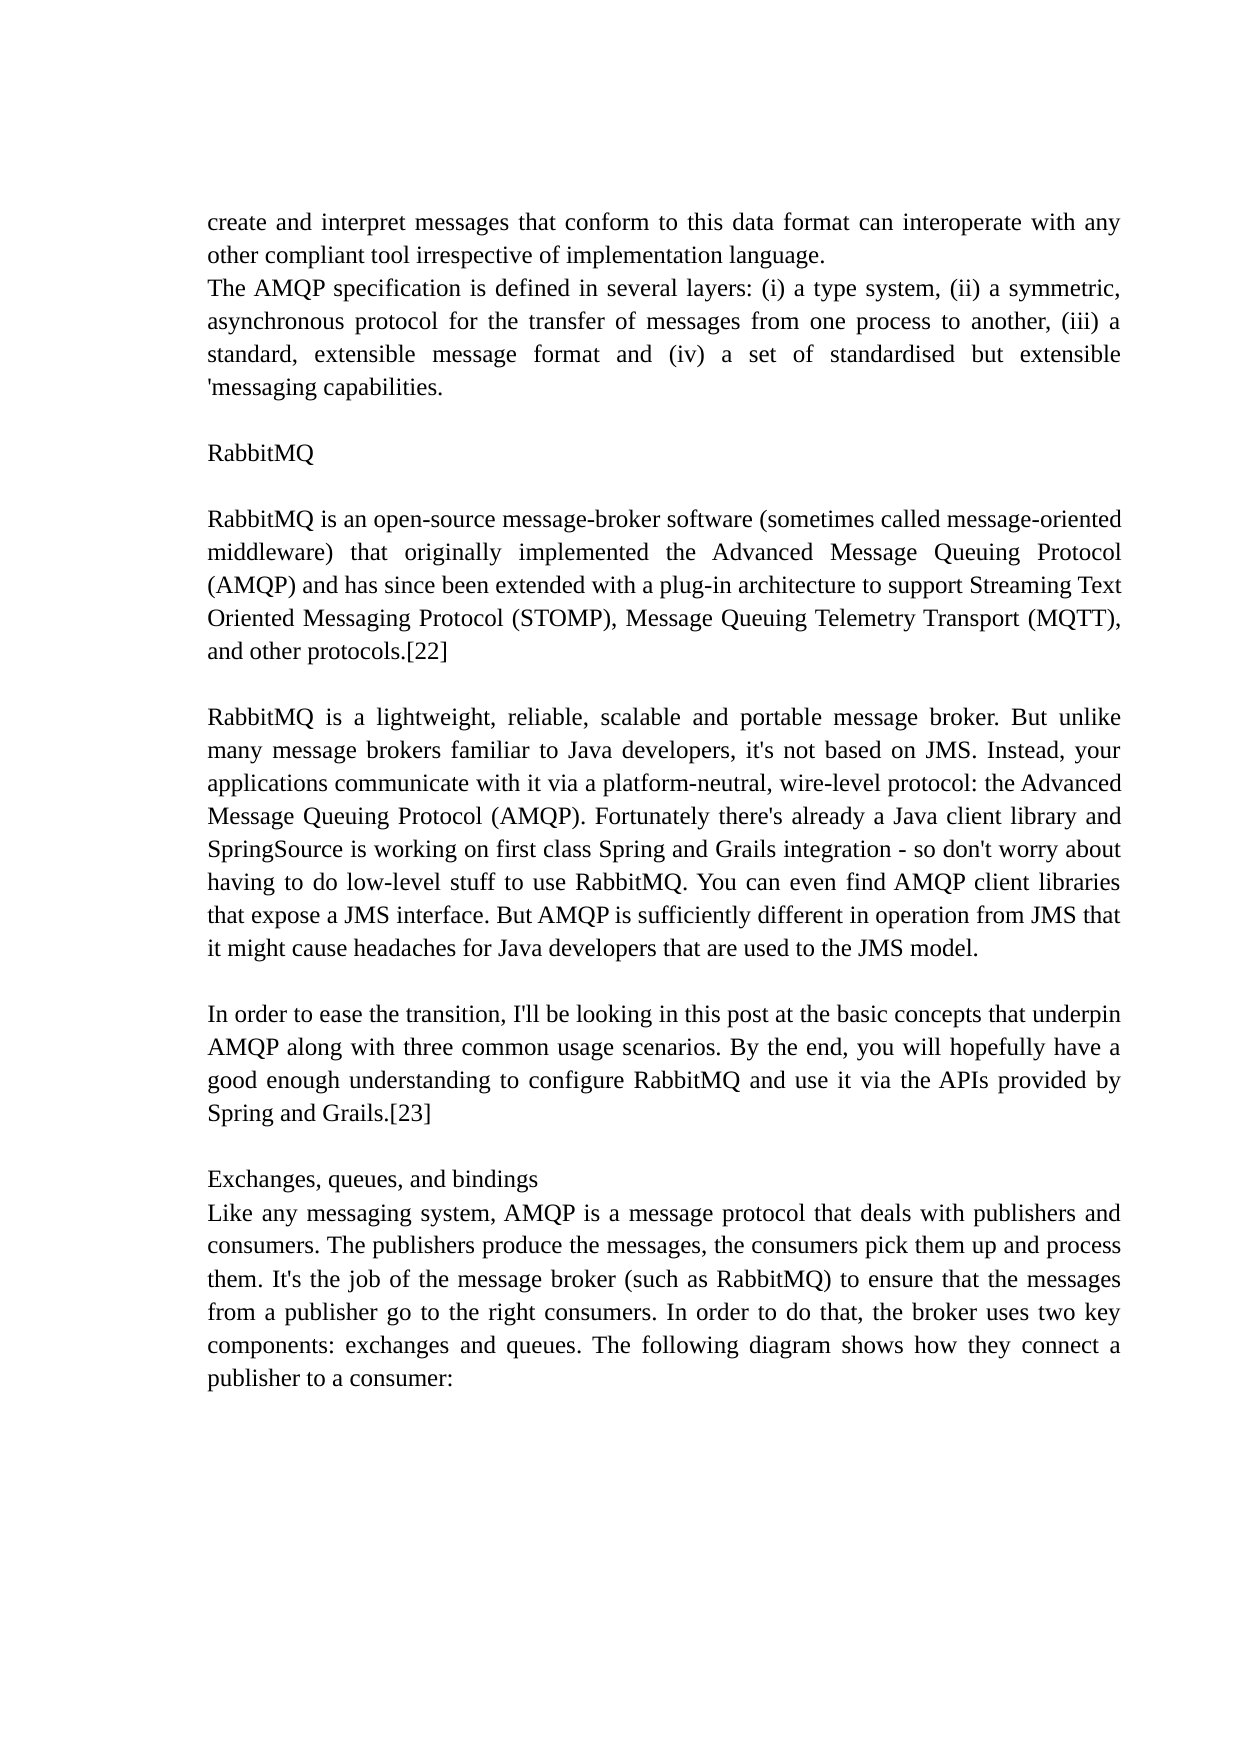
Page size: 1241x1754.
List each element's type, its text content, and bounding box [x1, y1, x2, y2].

text The AMQP specification is defined in several layers: (i) a type system, (ii) a symmetric, asynchronous protocol for the transfer of messages from one process to another, (iii) a standard, extensible message format and (iv) a set of standardised but extensible 'messaging capabilities. [207, 273, 1122, 401]
text RabbitMQ [207, 438, 1122, 467]
text Exchanges, queues, and bindings [207, 1164, 1122, 1193]
text create and interpret messages that conform to this data format can interoperate with any other compliant tool irrespective of implementation language. [207, 207, 1122, 269]
text Like any messaging system, AMQP is a message protocol that deals with publishers and consumers. The publishers produce the messages, the consumers pick them up and process them. It's the job of the message broker (such as RabbitMQ) to ensure that the messages from a publisher go to the right consumers. In order to do that, the broker uses two key components: exchanges and queues. The following diagram shows how they connect a publisher to a consumer: [207, 1198, 1122, 1391]
text RabbitMQ is a lightweight, reliable, scalable and portable message broker. But unlike many message brokers familiar to Java developers, it's not based on JMS. Instead, your applications communicate with it via a platform-neutral, wire-level protocol: the Advanced Message Queuing Protocol (AMQP). Fortunately there's already a Java client library and SpringSource is working on first class Spring and Grails integration - so don't worry about having to do low-level stuff to use RabbitMQ. You can even find AMQP client libraries that expose a JMS interface. But AMQP is sufficiently different in operation from JMS that it might cause headaches for Java developers that are used to the JMS model. [207, 702, 1122, 962]
text RabbitMQ is an open-source message-broker software (sometimes called message-oriented middleware) that originally implemented the Advanced Message Queuing Protocol (AMQP) and has since been extended with a plug-in architecture to support Streaming Text Oriented Messaging Protocol (STOMP), Message Queuing Telemetry Transport (MQTT), and other protocols.[22] [207, 504, 1122, 665]
text In order to ease the transition, I'll be looking in this post at the basic concepts that underpin AMQP along with three common usage scenarios. By the end, you will hopefully have a good enough understanding to configure RabbitMQ and use it via the APIs provided by Spring and Grails.[23] [207, 999, 1122, 1127]
